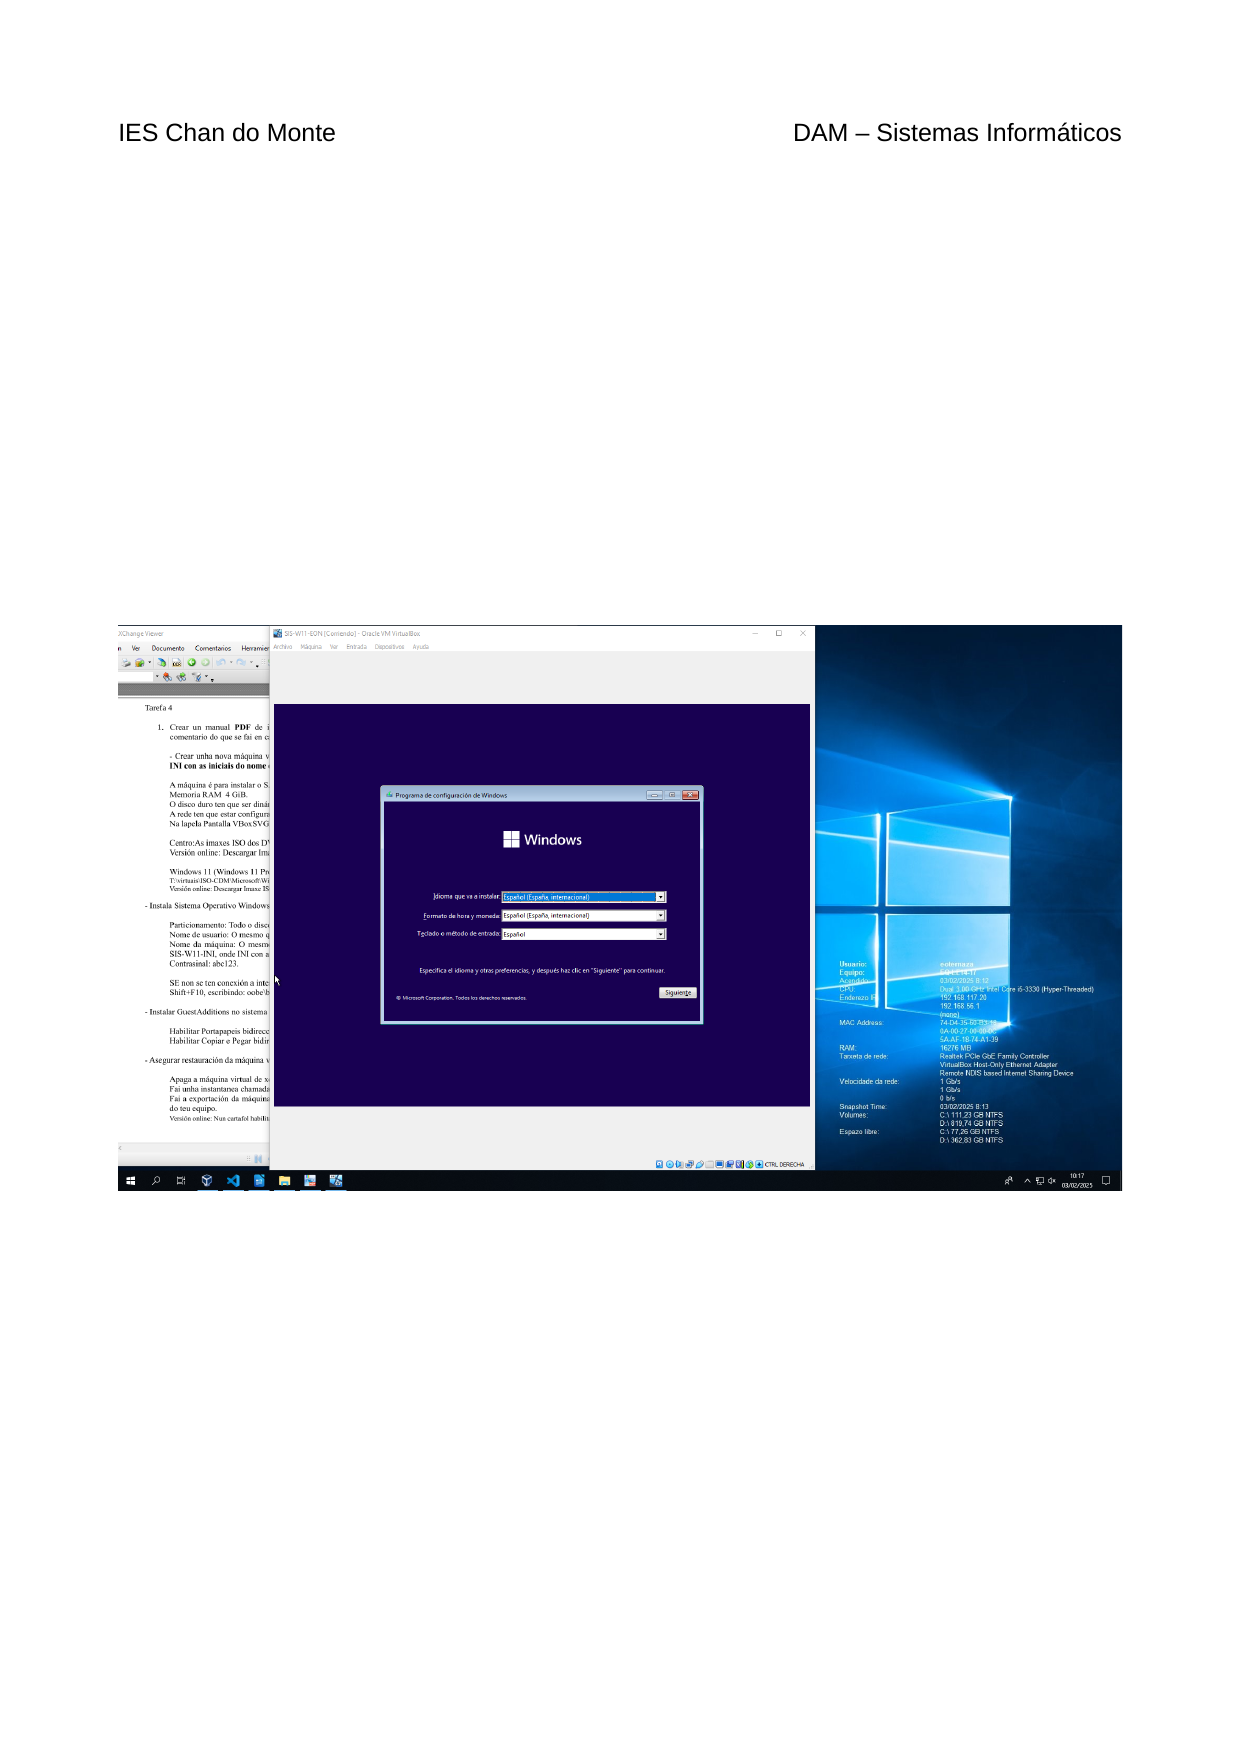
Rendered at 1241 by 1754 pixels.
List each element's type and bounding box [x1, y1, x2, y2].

picture [118, 625, 1123, 1191]
